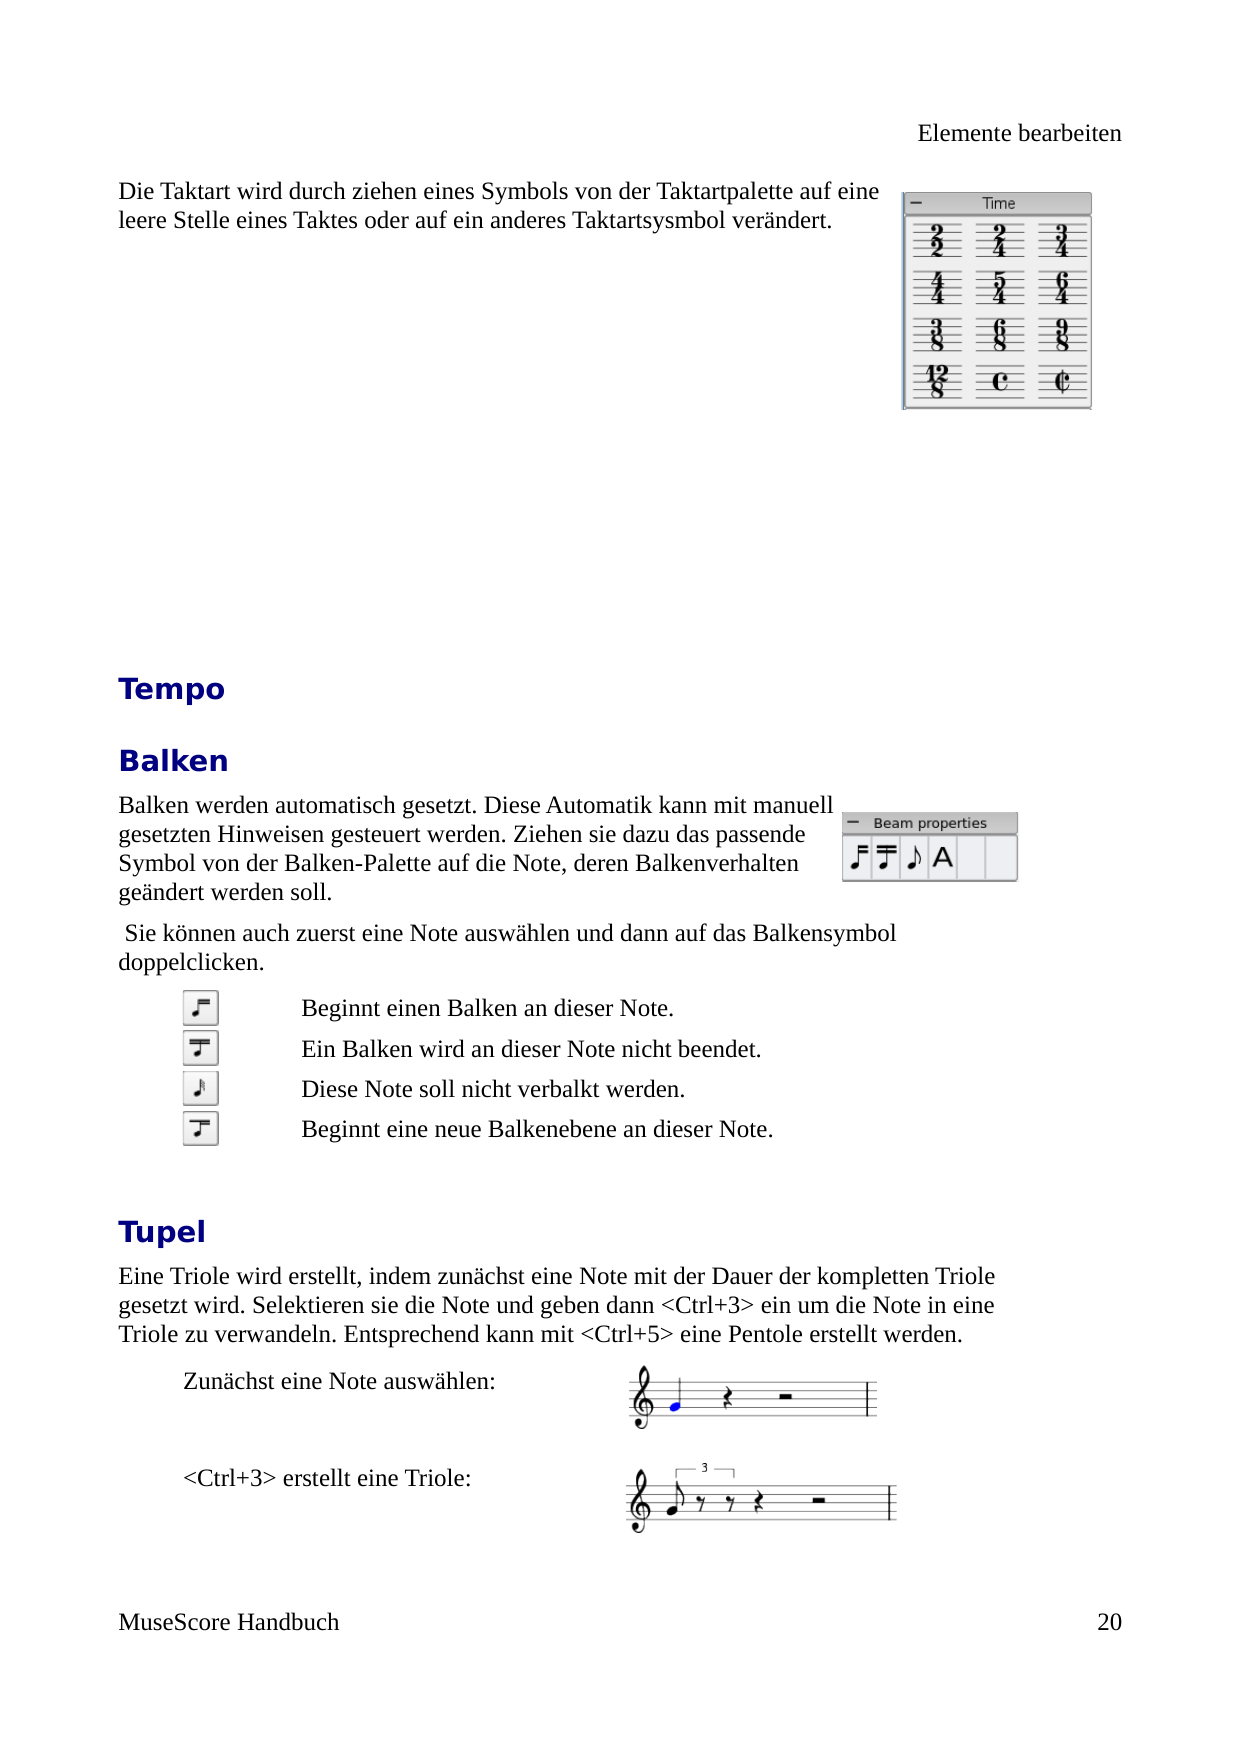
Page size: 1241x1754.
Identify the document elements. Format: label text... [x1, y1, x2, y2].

table_cell Beginnt eine neue Balkenebene an dieser Note. [295, 1109, 1063, 1149]
table_cell [620, 1464, 1063, 1567]
text Sie können auch zuerst eine Note auswählen und dann auf das Balkensymbol doppelclicken. [118, 918, 1004, 975]
picture [625, 1463, 897, 1533]
table_header [620, 1360, 1063, 1458]
table_cell [177, 1109, 295, 1149]
picture [842, 812, 1020, 882]
picture [182, 1030, 219, 1066]
table_cell [620, 1458, 1063, 1463]
table_header [177, 988, 295, 1028]
table_cell Ein Balken wird an dieser Note nicht beendet. [295, 1028, 1063, 1068]
subtitle Tempo [118, 672, 1122, 706]
table_cell [177, 1028, 295, 1068]
text Balken werden automatisch gesetzt. Diese Automatik kann mit manuell gesetzten Hinweisen gesteuert werden. Ziehen sie dazu das passende Symbol von der Balken-Palette auf die Note, deren Balkenverhalten geändert werden soll. [118, 790, 1004, 905]
picture [182, 1111, 219, 1146]
picture [628, 1365, 877, 1429]
table_cell <Ctrl+3> erstellt eine Triole: [177, 1458, 620, 1567]
text Eine Triole wird erstellt, indem zunächst eine Note mit der Dauer der kompletten Triole gesetzt wird. Selektieren sie die Note und geben dann <Ctrl+3> ein um die Note in eine Triole zu verwandeln. Entsprechend kann mit <Ctrl+5> eine Pentole erstellt werden. [118, 1261, 1004, 1348]
table_header Beginnt einen Balken an dieser Note. [295, 988, 1063, 1028]
text Die Taktart wird durch ziehen eines Symbols von der Taktartpalette auf eine leere Stelle eines Taktes oder auf ein anderes Taktartsysmbol verändert. [118, 176, 1004, 409]
table_cell Diese Note soll nicht verbalkt werden. [295, 1068, 1063, 1108]
subtitle Balken [118, 744, 1122, 778]
picture [182, 990, 219, 1026]
subtitle Tupel [118, 1215, 1122, 1249]
picture [901, 192, 1093, 410]
picture [182, 1071, 219, 1106]
table_header Zunächst eine Note auswählen: [177, 1360, 620, 1458]
table_cell [177, 1068, 295, 1108]
